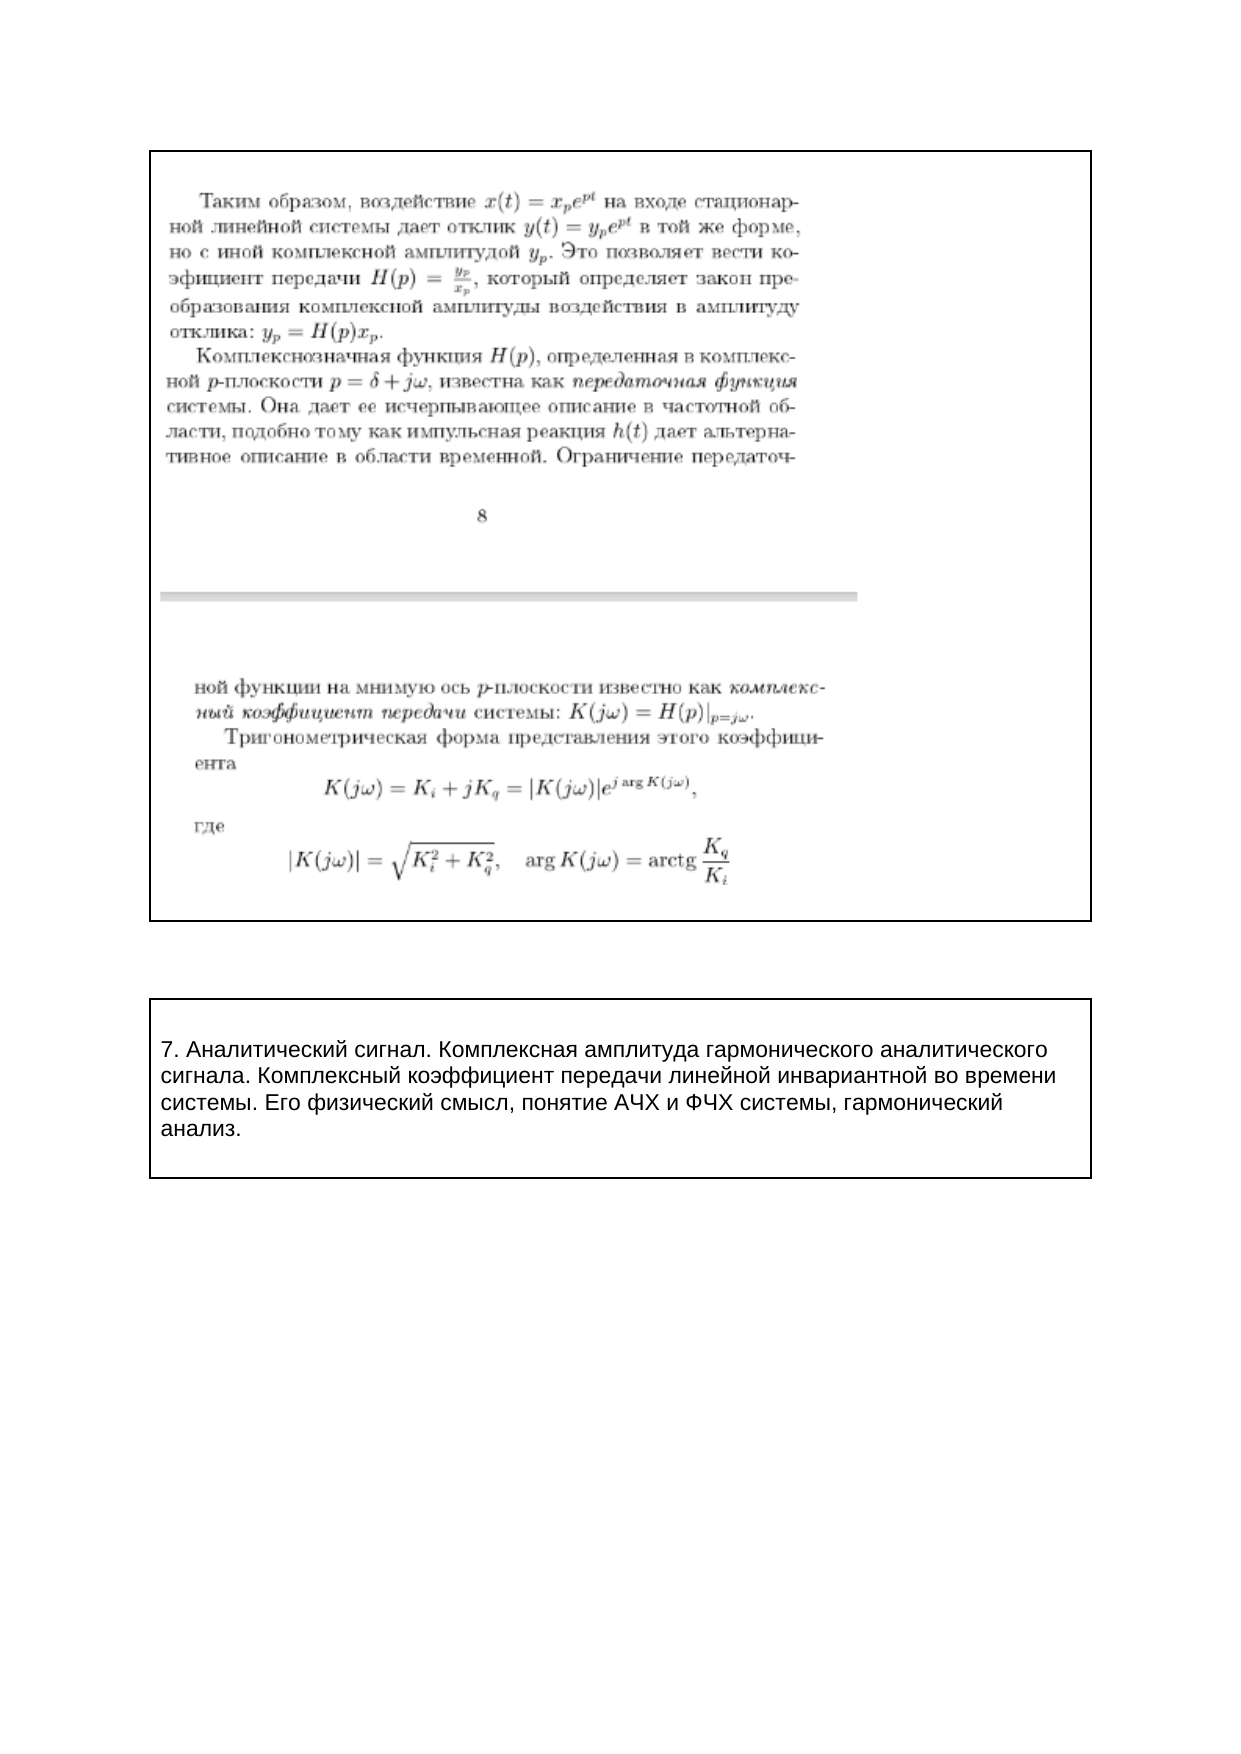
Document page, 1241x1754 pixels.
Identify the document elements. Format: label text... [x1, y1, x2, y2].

table_header 7. Аналитический сигнал. Комплексная амплитуда гармонического аналитического сигнала. Комплексный коэффициент передачи линейной инвариантной во времени системы. Его физический смысл, понятие АЧХ и ФЧХ системы, гармонический анализ. [151, 1000, 1090, 1177]
picture [160, 187, 858, 885]
table_cell [151, 152, 1090, 920]
